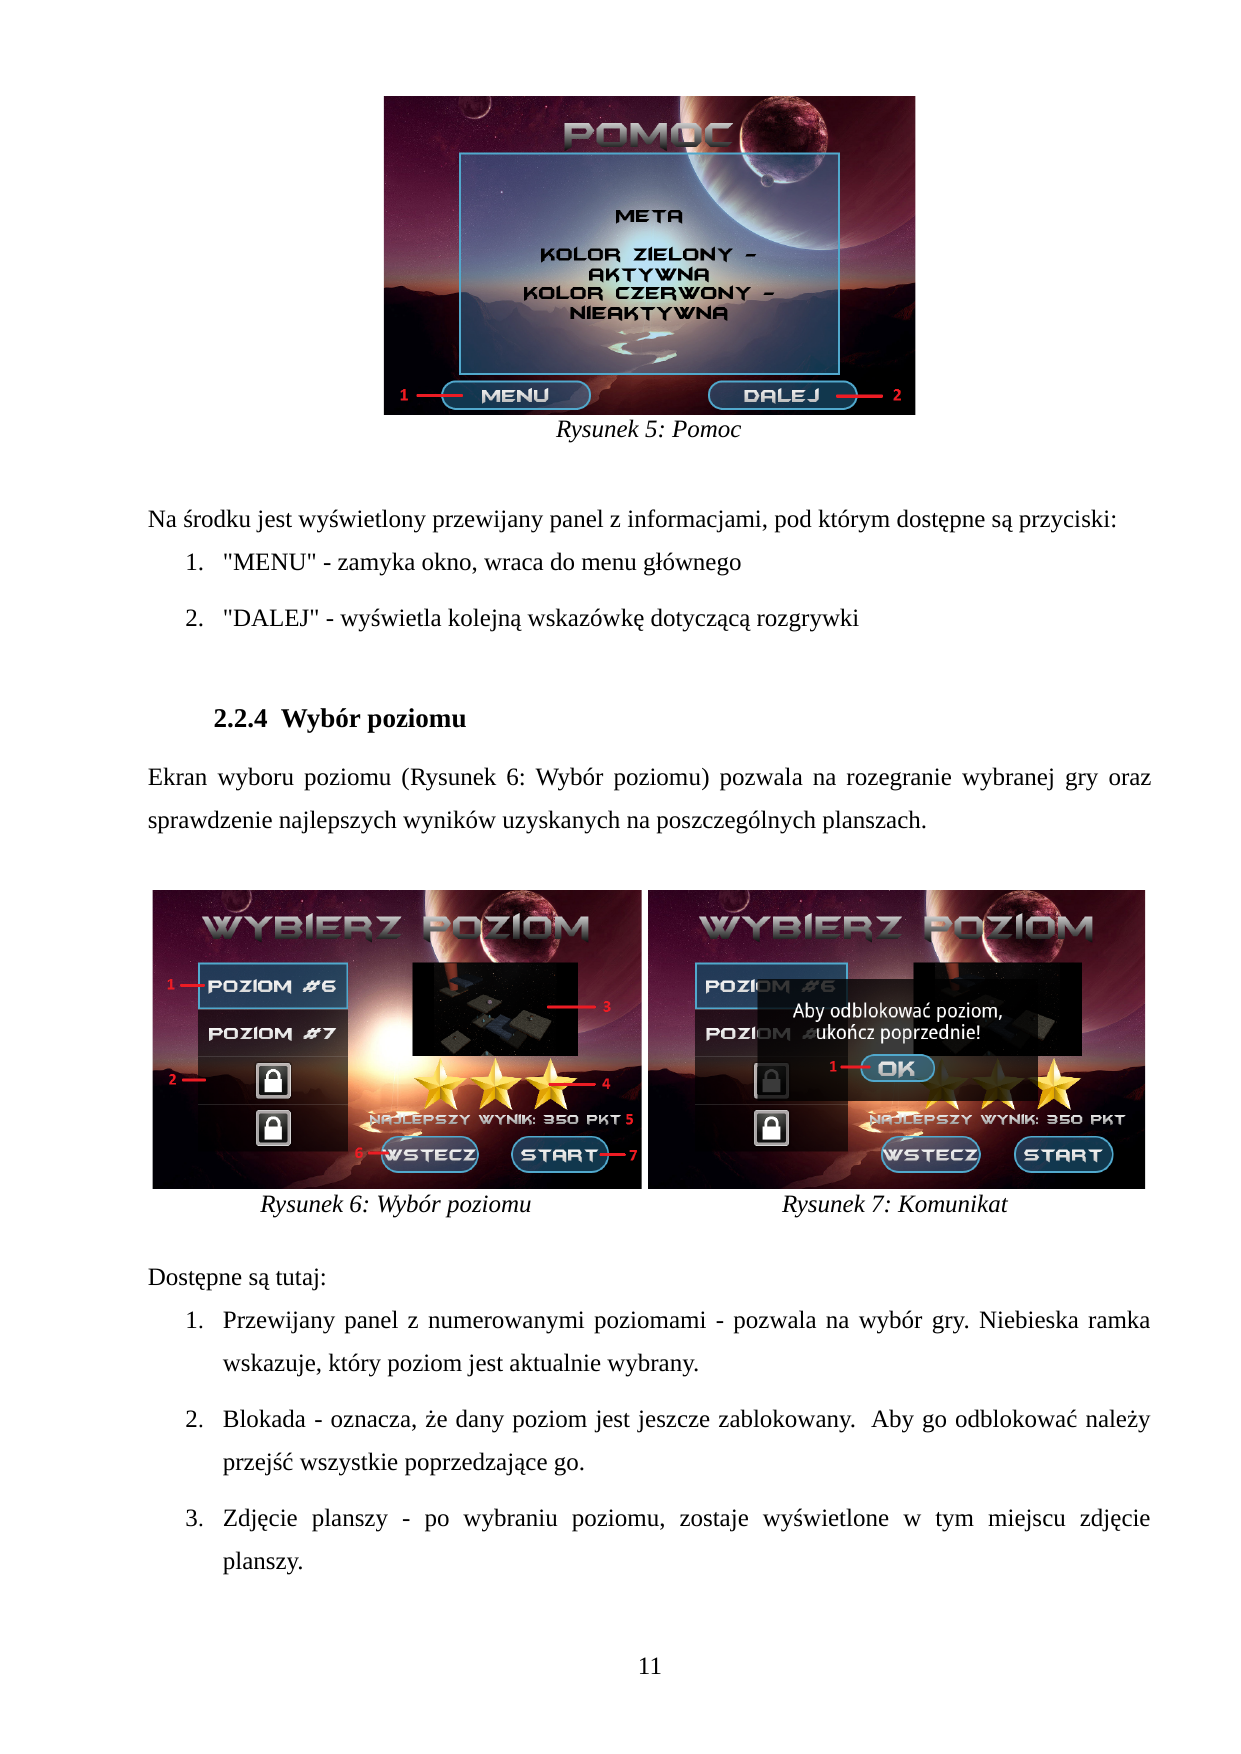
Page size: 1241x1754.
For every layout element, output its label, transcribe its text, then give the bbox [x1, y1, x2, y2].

text Na środku jest wyświetlony przewijany panel z informacjami, pod którym dostępne są przyciski: [148, 504, 1152, 533]
list Zdjęcie planszy - po wybraniu poziomu, zostaje wyświetlone w tym miejscu zdjęcie planszy. [185, 1503, 1152, 1574]
list Przewijany panel z numerowanymi poziomami - pozwala na wybór gry. Niebieska ramka wskazuje, który poziom jest aktualnie wybrany. [185, 1305, 1152, 1377]
text Rysunek 6: Wybór poziomu [149, 891, 645, 1217]
text Rysunek 7: Komunikat [648, 1189, 1144, 1217]
list "MENU" - zamyka okno, wraca do menu głównego [185, 547, 1152, 576]
subtitle Wybór poziomu [207, 702, 1152, 733]
picture [152, 890, 642, 1189]
picture [383, 96, 916, 415]
text Rysunek 5: Pomoc [386, 415, 914, 443]
picture [648, 890, 1146, 1189]
list Blokada - oznacza, że dany poziom jest jeszcze zablokowany. Aby go odblokować należy przejść wszystkie poprzedzające go. [185, 1404, 1152, 1476]
text Dostępne są tutaj: [148, 1262, 1152, 1291]
text Ekran wyboru poziomu (Rysunek 6: Wybór poziomu) pozwala na rozegranie wybranej gry oraz sprawdzenie najlepszych wyników uzyskanych na poszczególnych planszach. [148, 762, 1152, 834]
list "DALEJ" - wyświetla kolejną wskazówkę dotyczącą rozgrywki [185, 603, 1152, 632]
